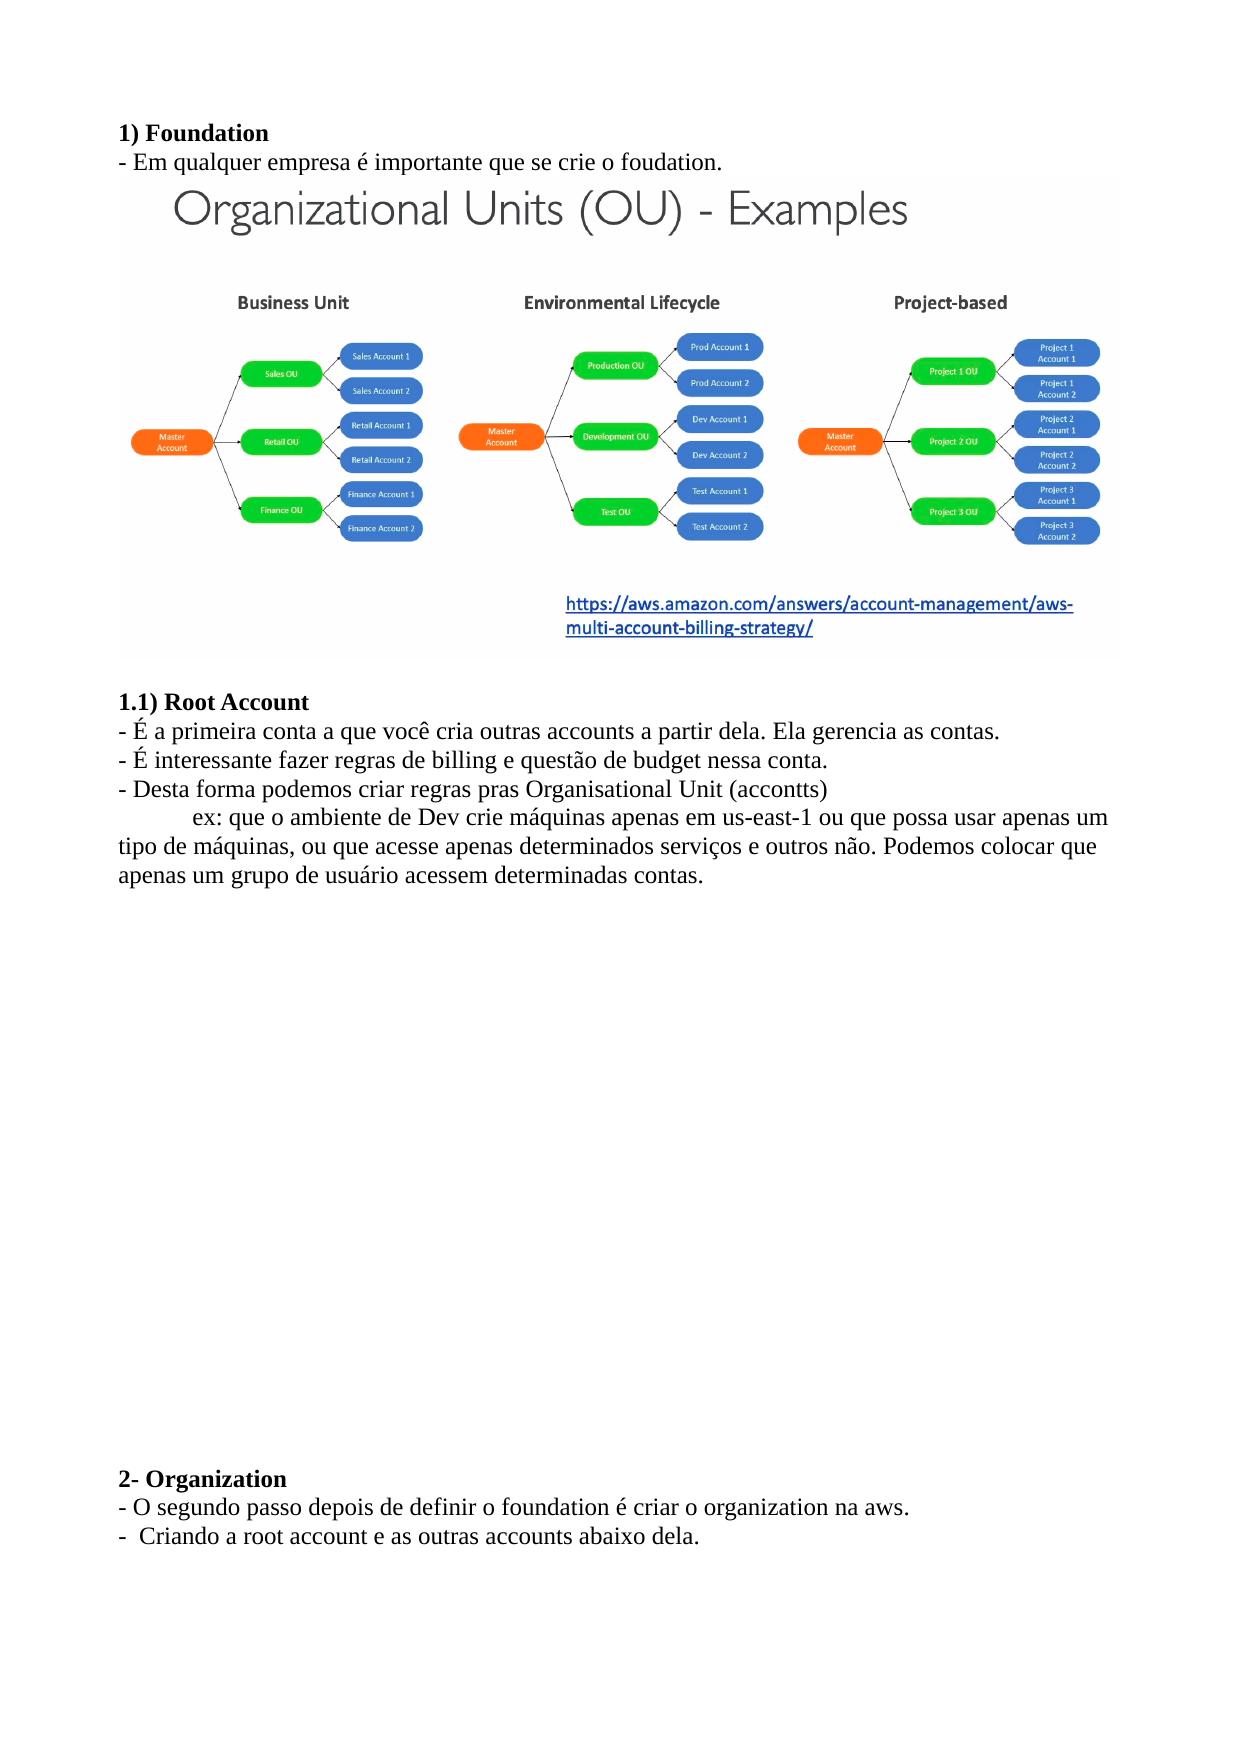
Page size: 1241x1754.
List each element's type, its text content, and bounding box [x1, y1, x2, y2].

text - É interessante fazer regras de billing e questão de budget nessa conta. [118, 745, 1122, 774]
text - Desta forma podemos criar regras pras Organisational Unit (accontts) [118, 774, 1122, 802]
text - Criando a root account e as outras accounts abaixo dela. [118, 1521, 1122, 1550]
text - O segundo passo depois de definir o foundation é criar o organization na aws. [118, 1492, 1122, 1521]
text ex: que o ambiente de Dev crie máquinas apenas em us-east-1 ou que possa usar apenas um tipo de máquinas, ou que acesse apenas determinados serviços e outros não. Podemos colocar que apenas um grupo de usuário acessem determinadas contas. [118, 802, 1122, 889]
text 1) Foundation [118, 118, 1122, 147]
text 2- Organization [118, 1464, 1122, 1492]
text 1.1) Root Account [118, 687, 1122, 716]
text - É a primeira conta a que você cria outras accounts a partir dela. Ela gerencia as contas. [118, 716, 1122, 745]
text - Em qualquer empresa é importante que se crie o foudation. [118, 147, 1122, 175]
picture [118, 175, 1123, 659]
